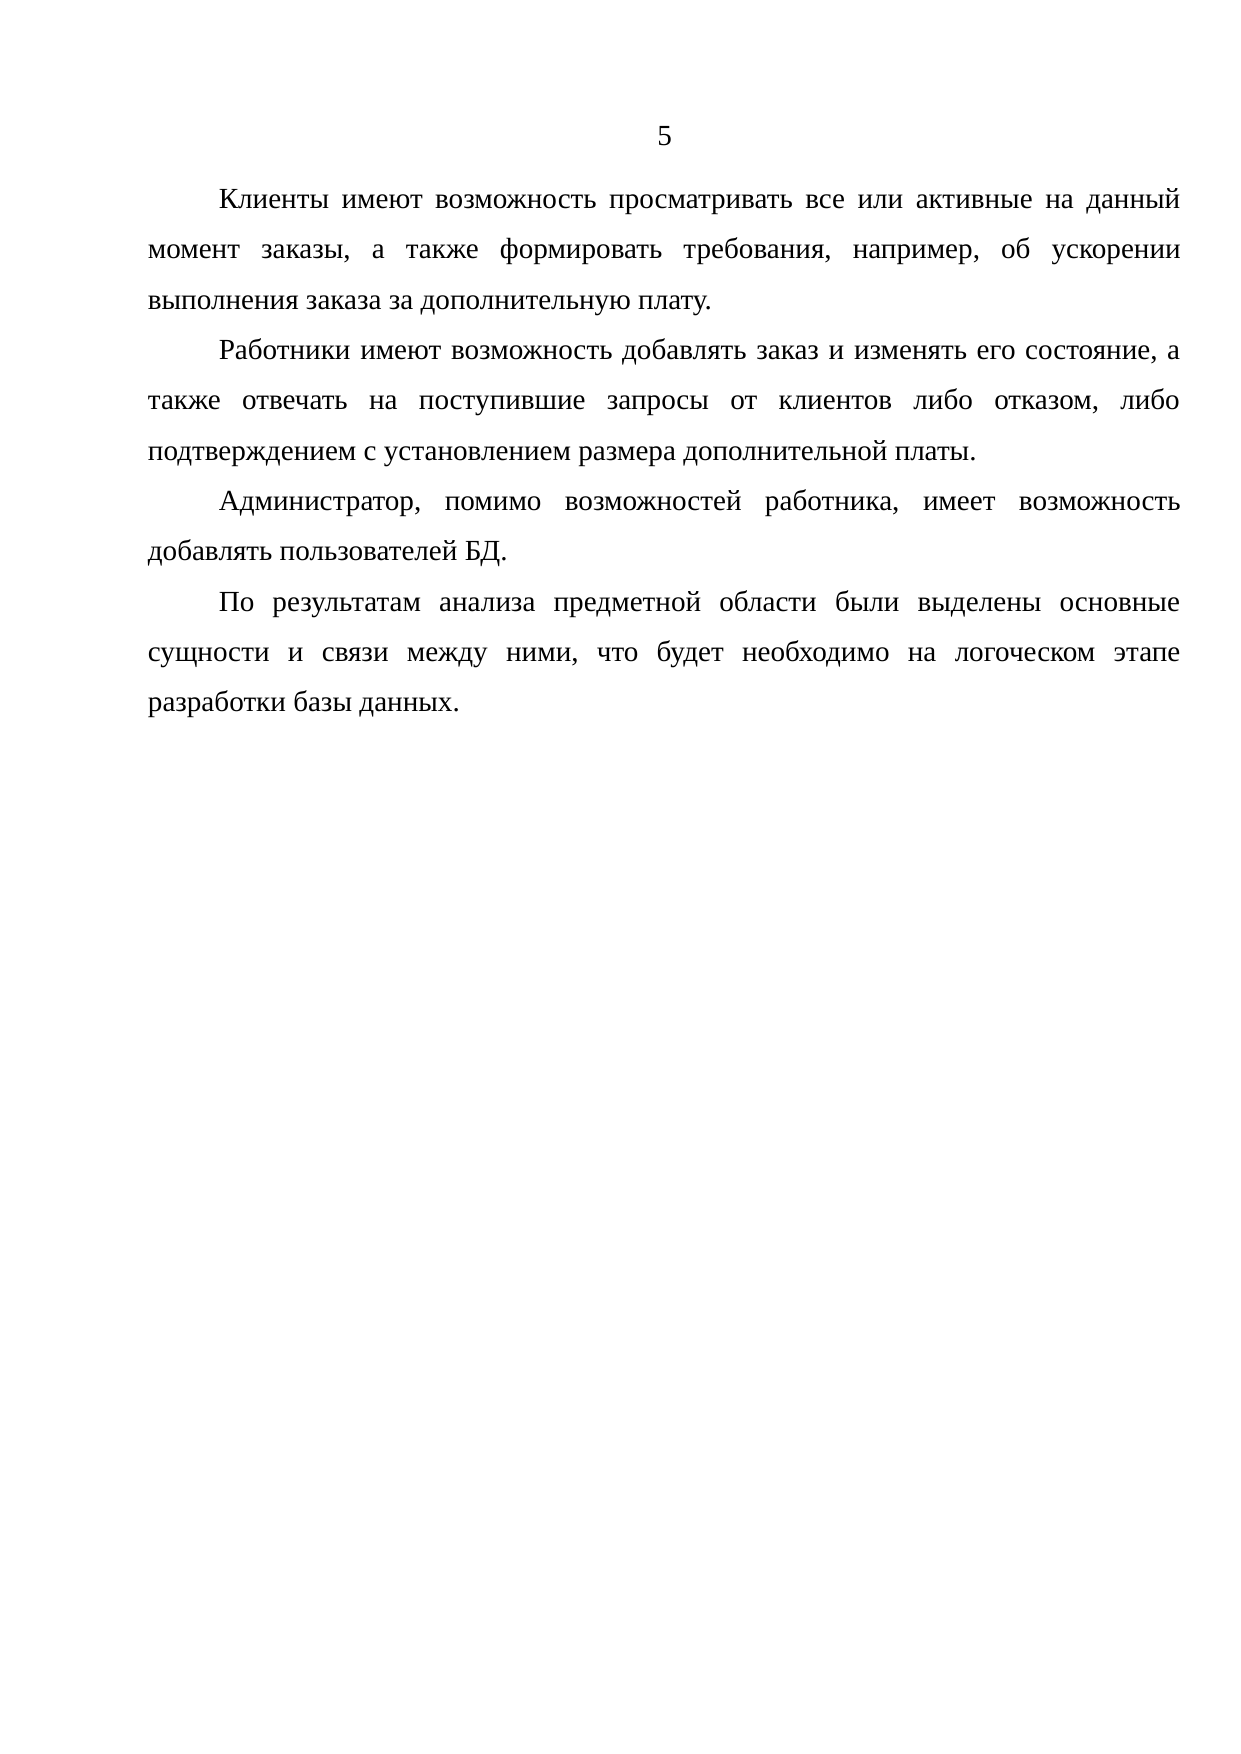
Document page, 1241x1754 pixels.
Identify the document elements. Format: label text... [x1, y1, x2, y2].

text Клиенты имеют возможность просматривать все или активные на данный момент заказы, а также формировать требования, например, об ускорении выполнения заказа за дополнительную плату. [148, 181, 1181, 315]
text Работники имеют возможность добавлять заказ и изменять его состояние, а также отвечать на поступившие запросы от клиентов либо отказом, либо подтверждением с установлением размера дополнительной платы. [148, 332, 1181, 466]
text По результатам анализа предметной области были выделены основные сущности и связи между ними, что будет необходимо на логоческом этапе разработки базы данных. [148, 584, 1181, 718]
text Администратор, помимо возможностей работника, имеет возможность добавлять пользователей БД. [148, 483, 1181, 567]
